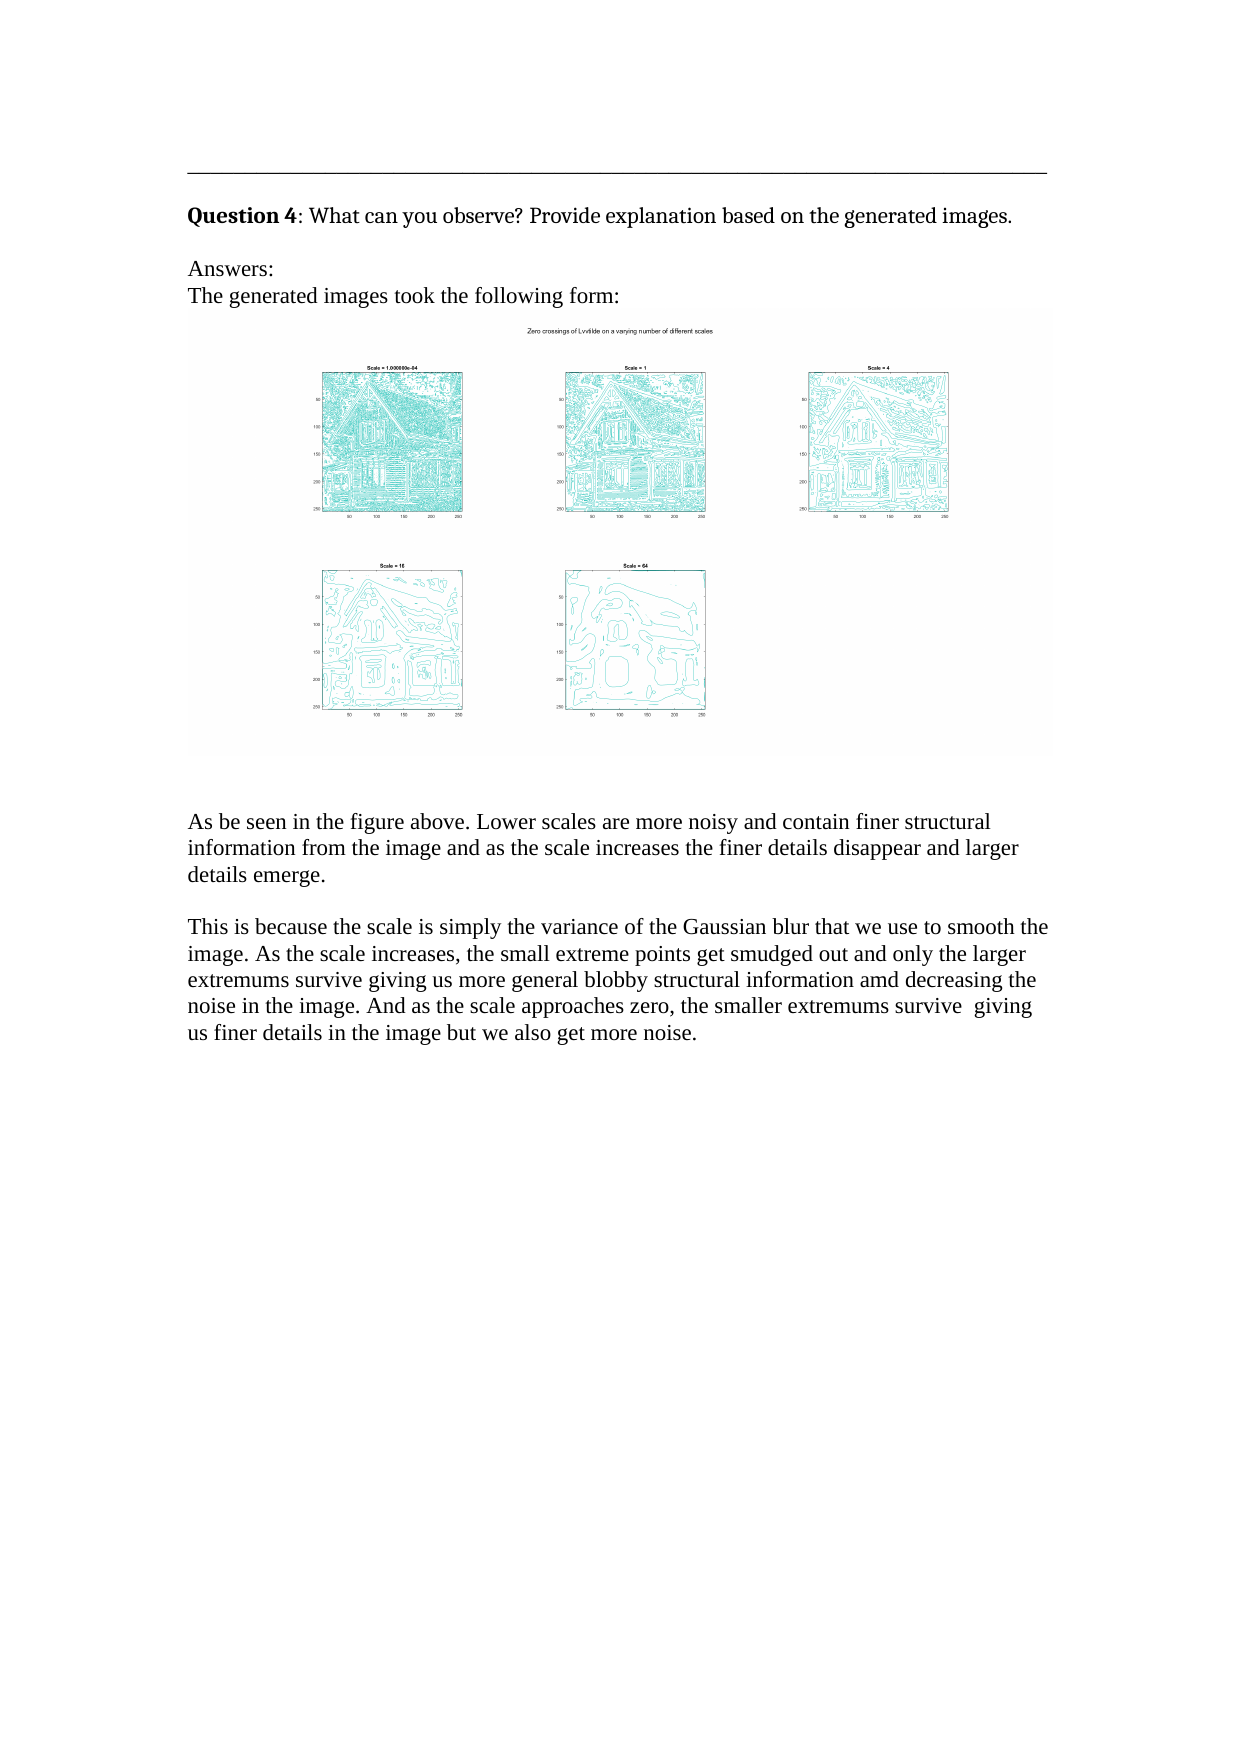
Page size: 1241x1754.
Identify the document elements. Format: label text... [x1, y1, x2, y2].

picture [187, 308, 1053, 756]
text ___________________________________________________________________________ [187, 150, 1053, 176]
text Question 4: What can you observe? Provide explanation based on the generated images. [187, 203, 1053, 229]
text As be seen in the figure above. Lower scales are more noisy and contain finer structural information from the image and as the scale increases the finer details disappear and larger details emerge. [187, 808, 1053, 887]
text The generated images took the following form: [187, 282, 1053, 308]
text This is because the scale is simply the variance of the Gaussian blur that we use to smooth the image. As the scale increases, the small extreme points get smudged out and only the larger extremums survive giving us more general blobby structural information amd decreasing the noise in the image. And as the scale approaches zero, the smaller extremums survive giving us finer details in the image but we also get more noise. [187, 913, 1053, 1045]
text Answers: [187, 255, 1053, 282]
